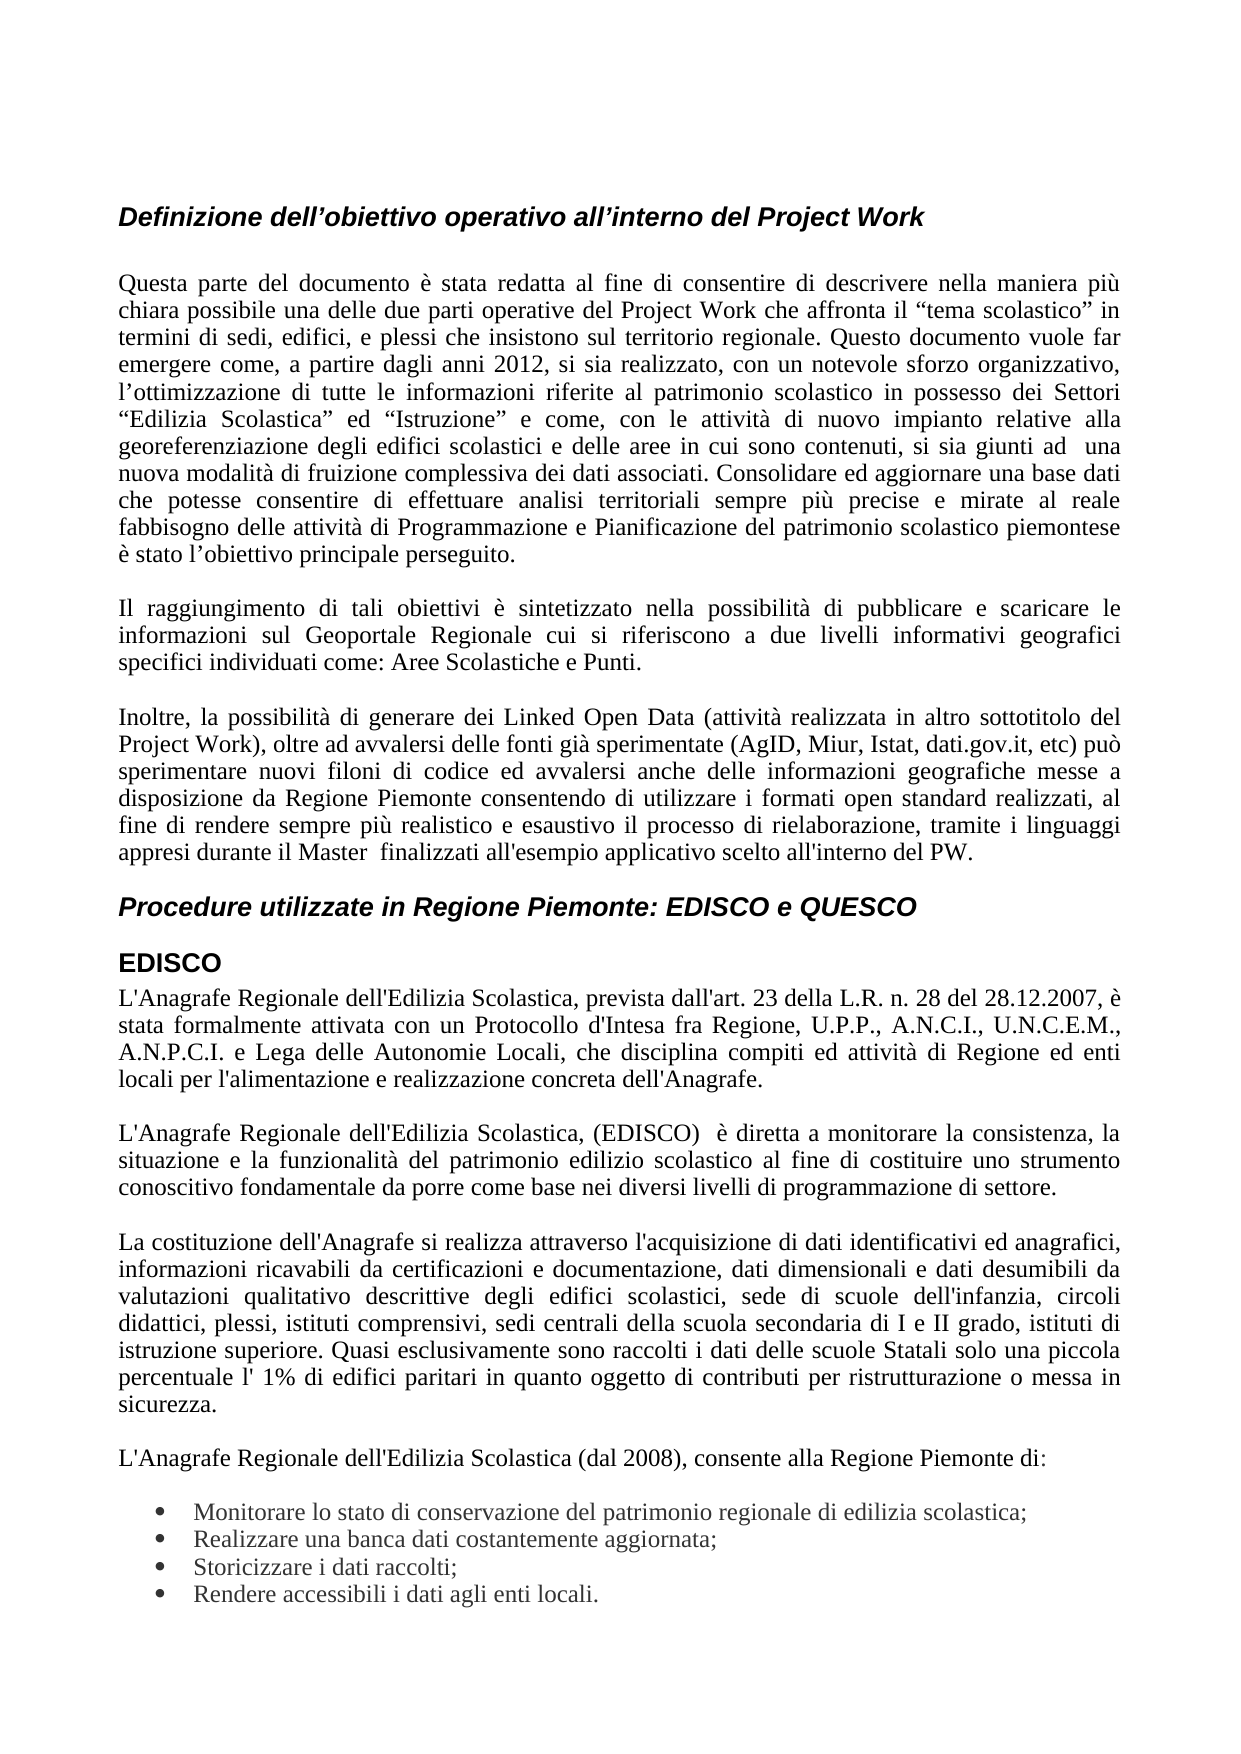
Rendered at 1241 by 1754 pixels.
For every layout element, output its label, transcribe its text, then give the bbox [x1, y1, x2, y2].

subtitle EDISCO [118, 947, 1122, 978]
list Storicizzare i dati raccolti; [156, 1553, 1122, 1580]
text L'Anagrafe Regionale dell'Edilizia Scolastica, prevista dall'art. 23 della L.R. n. 28 del 28.12.2007, è stata formalmente attivata con un Protocollo d'Intesa fra Regione, U.P.P., A.N.C.I., U.N.C.E.M., A.N.P.C.I. e Lega delle Autonomie Locali, che disciplina compiti ed attività di Regione ed enti locali per l'alimentazione e realizzazione concreta dell'Anagrafe. [118, 984, 1122, 1093]
text La costituzione dell'Anagrafe si realizza attraverso l'acquisizione di dati identificativi ed anagrafici, informazioni ricavabili da certificazioni e documentazione, dati dimensionali e dati desumibili da valutazioni qualitativo descrittive degli edifici scolastici, sede di scuole dell'infanzia, circoli didattici, plessi, istituti comprensivi, sedi centrali della scuola secondaria di I e II grado, istituti di istruzione superiore. Quasi esclusivamente sono raccolti i dati delle scuole Statali solo una piccola percentuale l' 1% di edifici paritari in quanto oggetto di contributi per ristrutturazione o messa in sicurezza. [118, 1228, 1122, 1418]
text Il raggiungimento di tali obiettivi è sintetizzato nella possibilità di pubblicare e scaricare le informazioni sul Geoportale Regionale cui si riferiscono a due livelli informativi geografici specifici individuati come: Aree Scolastiche e Punti. [118, 595, 1122, 676]
text L'Anagrafe Regionale dell'Edilizia Scolastica, (EDISCO) è diretta a monitorare la consistenza, la situazione e la funzionalità del patrimonio edilizio scolastico al fine di costituire uno strumento conoscitivo fondamentale da porre come base nei diversi livelli di programmazione di settore. [118, 1120, 1122, 1201]
list Realizzare una banca dati costantemente aggiornata; [156, 1526, 1122, 1553]
subtitle Procedure utilizzate in Regione Piemonte: EDISCO e QUESCO [118, 891, 1122, 922]
subtitle Definizione dell’obiettivo operativo all’interno del Project Work [118, 201, 1122, 233]
list Rendere accessibili i dati agli enti locali. [156, 1580, 1122, 1607]
text L'Anagrafe Regionale dell'Edilizia Scolastica (dal 2008), consente alla Regione Piemonte di: [118, 1445, 1122, 1472]
text Questa parte del documento è stata redatta al fine di consentire di descrivere nella maniera più chiara possibile una delle due parti operative del Project Work che affronta il “tema scolastico” in termini di sedi, edifici, e plessi che insistono sul territorio regionale. Questo documento vuole far emergere come, a partire dagli anni 2012, si sia realizzato, con un notevole sforzo organizzativo, l’ottimizzazione di tutte le informazioni riferite al patrimonio scolastico in possesso dei Settori “Edilizia Scolastica” ed “Istruzione” e come, con le attività di nuovo impianto relative alla georeferenziazione degli edifici scolastici e delle aree in cui sono contenuti, si sia giunti ad una nuova modalità di fruizione complessiva dei dati associati. Consolidare ed aggiornare una base dati che potesse consentire di effettuare analisi territoriali sempre più precise e mirate al reale fabbisogno delle attività di Programmazione e Pianificazione del patrimonio scolastico piemontese è stato l’obiettivo principale perseguito. [118, 270, 1122, 568]
list Monitorare lo stato di conservazione del patrimonio regionale di edilizia scolastica; [156, 1499, 1122, 1526]
text Inoltre, la possibilità di generare dei Linked Open Data (attività realizzata in altro sottotitolo del Project Work), oltre ad avvalersi delle fonti già sperimentate (AgID, Miur, Istat, dati.gov.it, etc) può sperimentare nuovi filoni di codice ed avvalersi anche delle informazioni geografiche messe a disposizione da Regione Piemonte consentendo di utilizzare i formati open standard realizzati, al fine di rendere sempre più realistico e esaustivo il processo di rielaborazione, tramite i linguaggi appresi durante il Master finalizzati all'esempio applicativo scelto all'interno del PW. [118, 703, 1122, 866]
